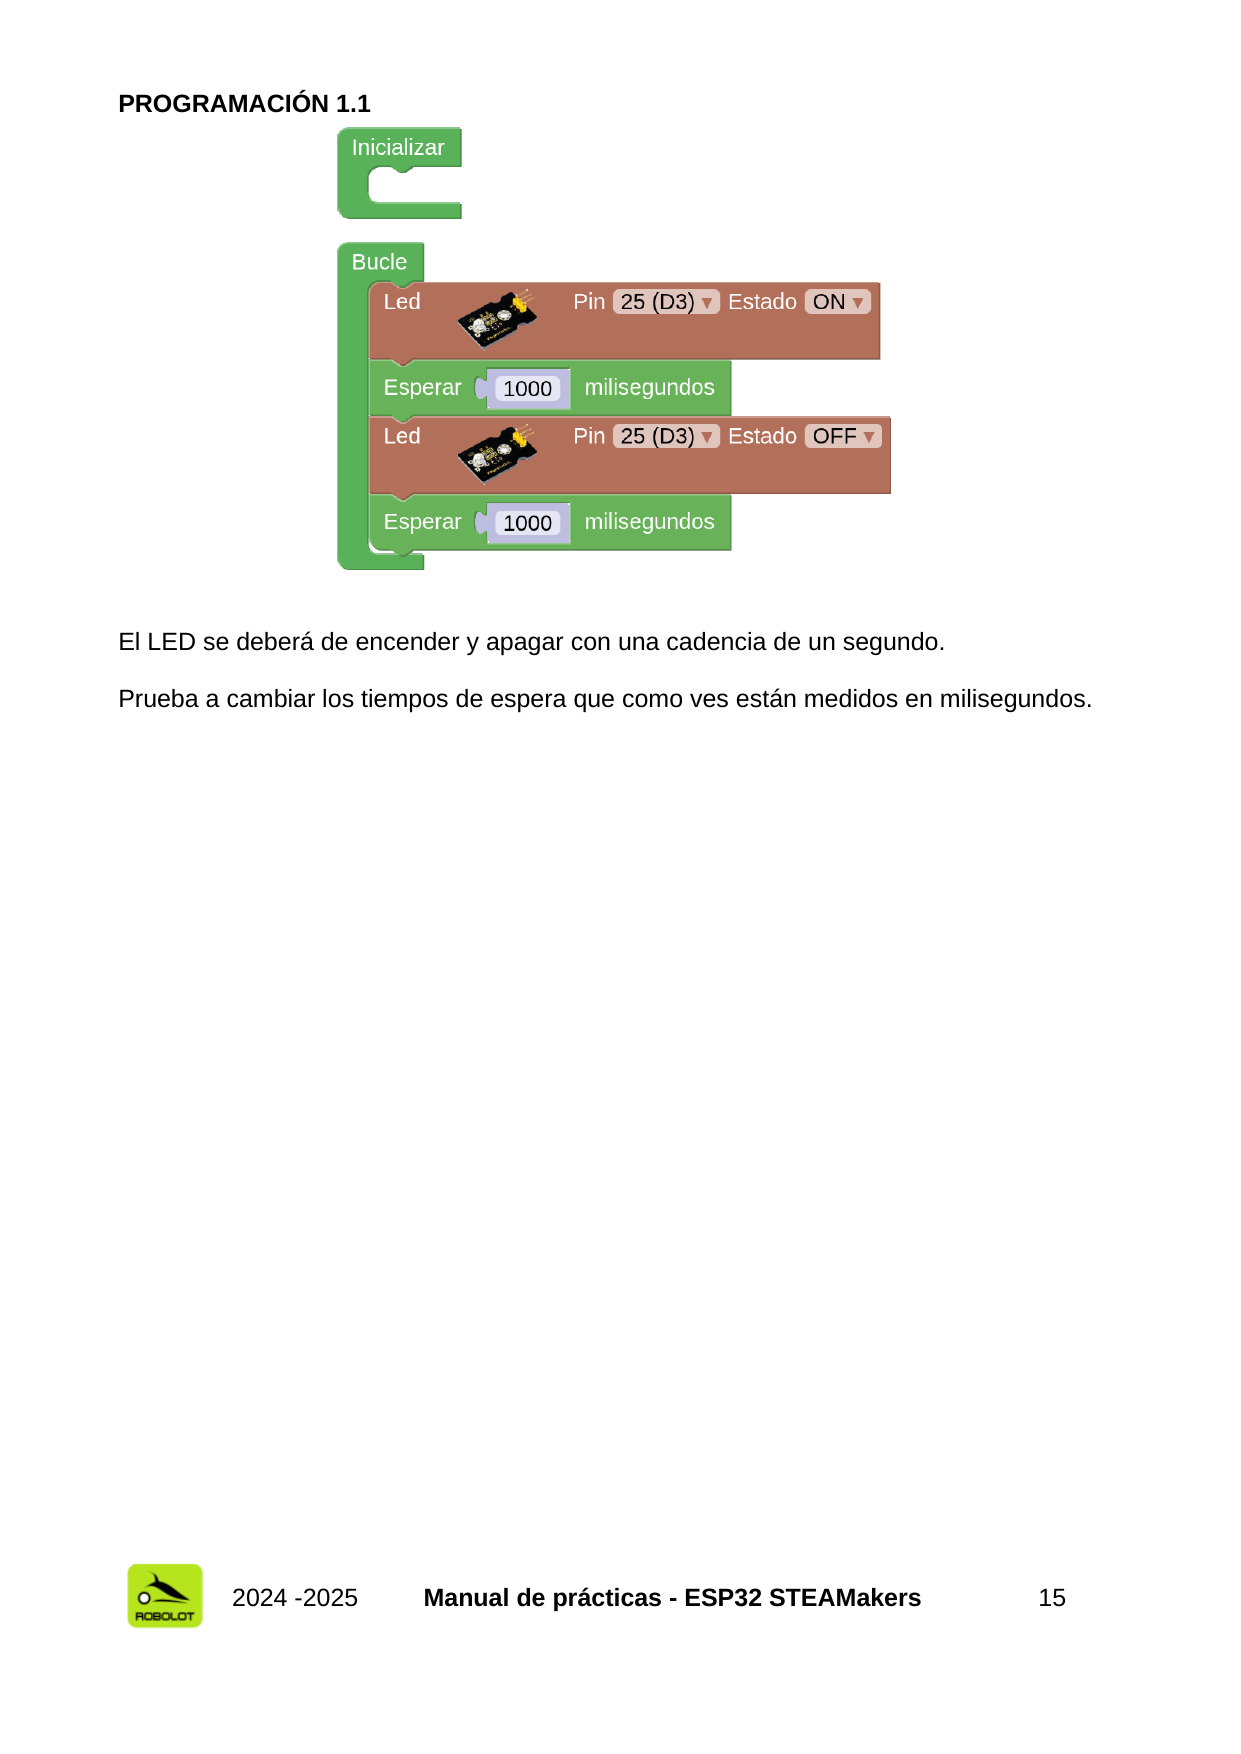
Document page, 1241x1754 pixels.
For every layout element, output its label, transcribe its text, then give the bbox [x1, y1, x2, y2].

text Prueba a cambiar los tiempos de espera que como ves están medidos en milisegundos. [118, 684, 1122, 713]
picture [337, 127, 891, 570]
picture [126, 1563, 205, 1631]
text El LED se deberá de encender y apagar con una cadencia de un segundo. [118, 627, 1122, 655]
text PROGRAMACIÓN 1.1 [118, 88, 1122, 117]
